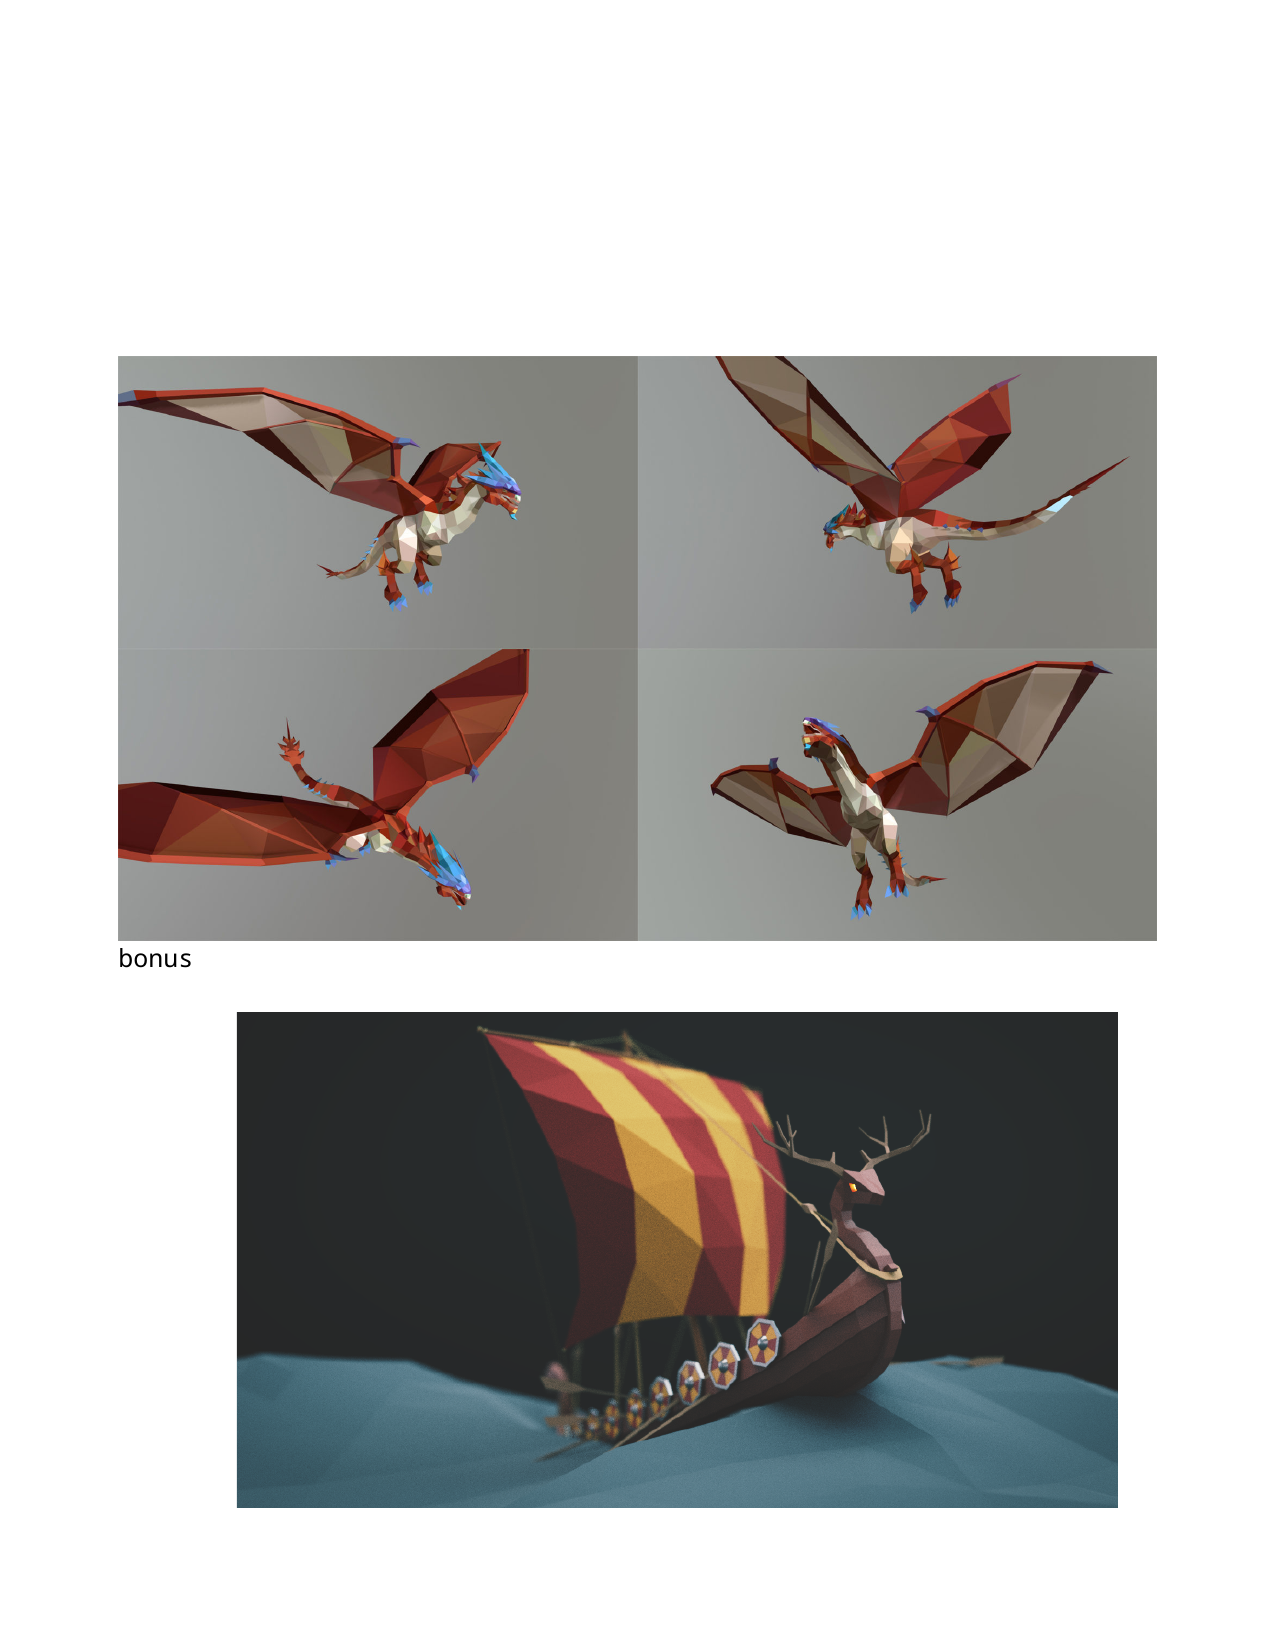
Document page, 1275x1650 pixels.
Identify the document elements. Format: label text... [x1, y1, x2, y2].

picture [236, 1012, 1118, 1508]
picture [118, 356, 1157, 941]
text bonus [118, 941, 1157, 975]
